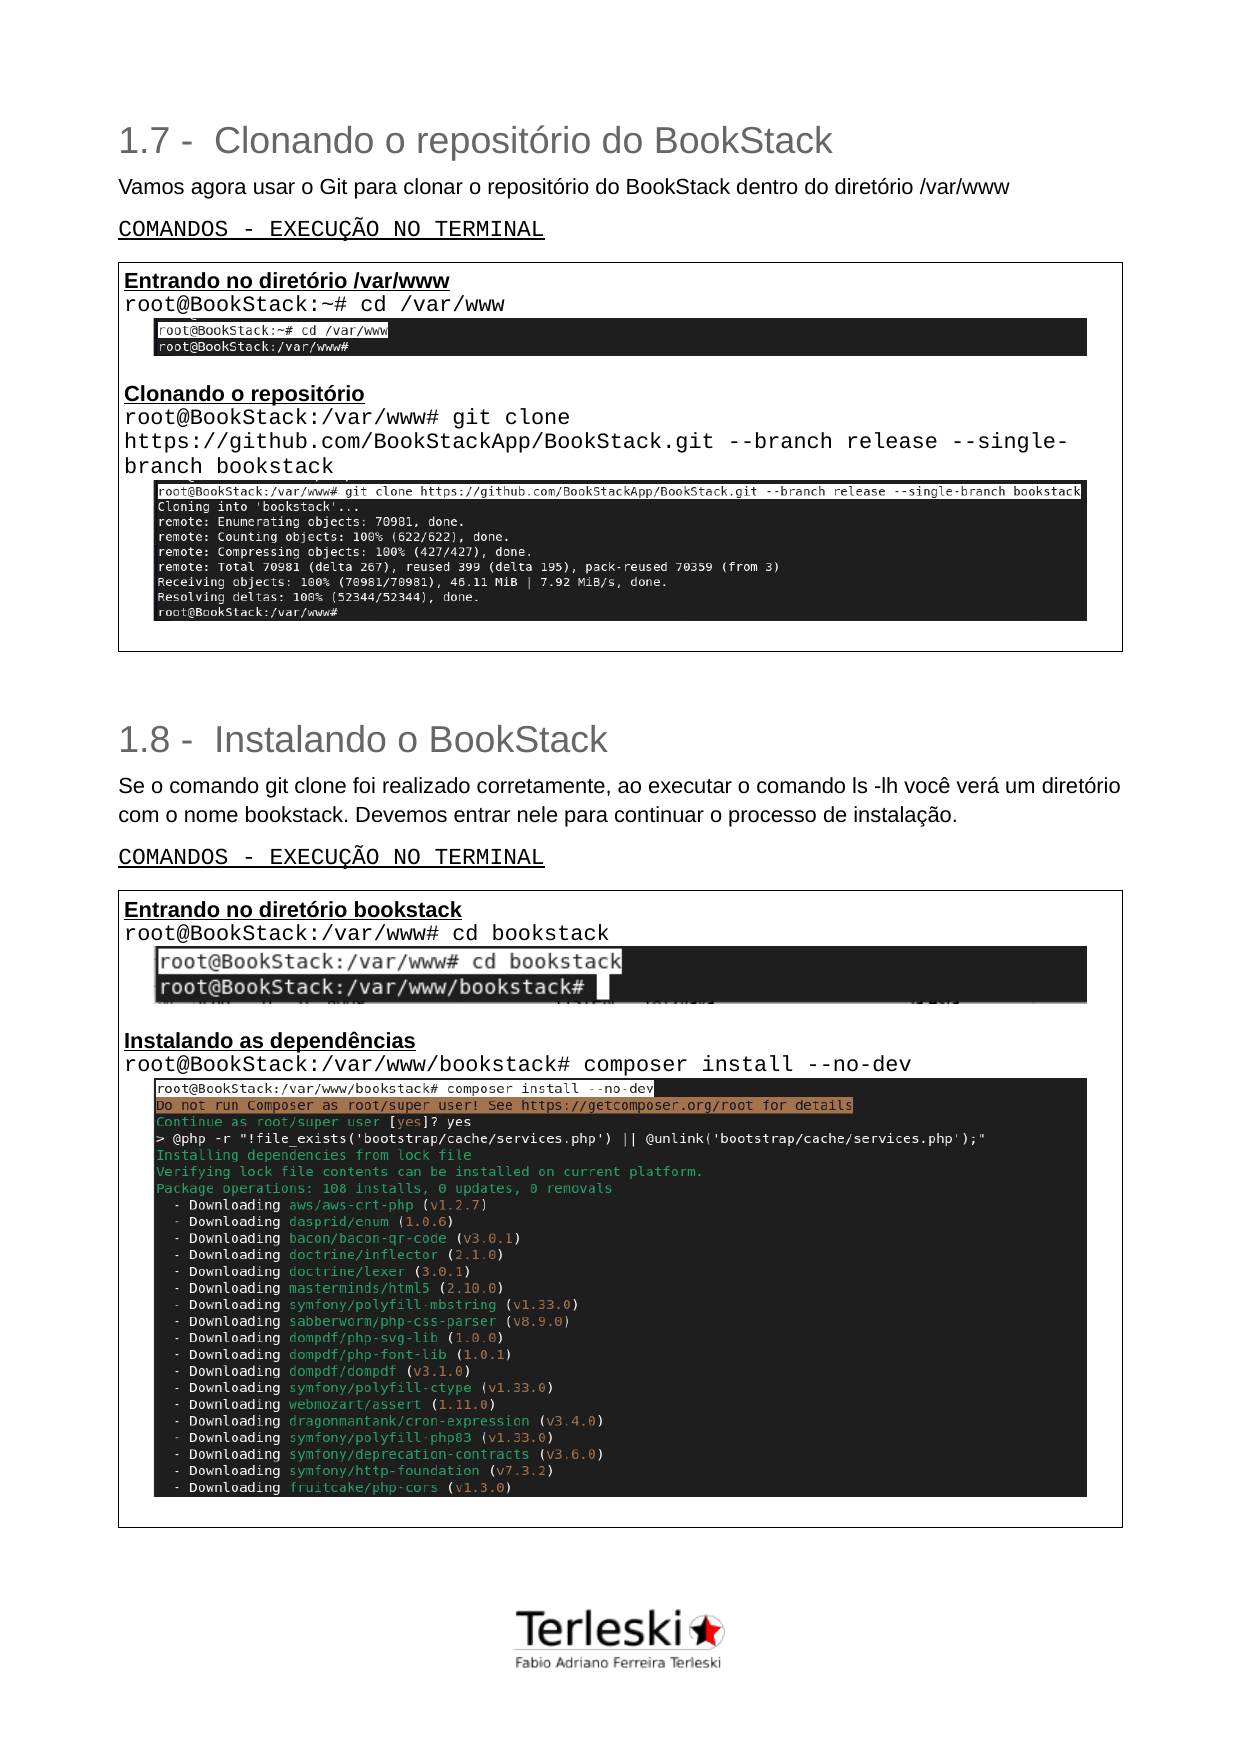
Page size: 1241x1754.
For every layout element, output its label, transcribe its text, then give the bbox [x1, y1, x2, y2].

text Vamos agora usar o Git para clonar o repositório do BookStack dentro do diretório /var/www [118, 174, 1122, 199]
picture [153, 318, 1087, 356]
picture [153, 946, 1087, 1004]
text COMANDOS - EXECUÇÃO NO TERMINAL [118, 846, 1122, 871]
table_header Entrando no diretório /var/www root@BookStack:~# cd /var/www Clonando o repositório root@BookStack:/var/www# git clone https://github.com/BookStackApp/BookStack.git --branch release --single-branch bookstack [119, 263, 1122, 651]
picture [153, 1078, 1087, 1497]
picture [153, 480, 1087, 621]
subtitle 1.7 - Clonando o repositório do BookStack [118, 118, 1122, 161]
text Se o comando git clone foi realizado corretamente, ao executar o comando ls -lh você verá um diretório com o nome bookstack. Devemos entrar nele para continuar o processo de instalação. [118, 773, 1122, 827]
text COMANDOS - EXECUÇÃO NO TERMINAL [118, 217, 1122, 243]
picture [513, 1607, 727, 1673]
subtitle 1.8 - Instalando o BookStack [118, 717, 1122, 761]
table_header Entrando no diretório bookstack root@BookStack:/var/www# cd bookstack Instalando as dependências root@BookStack:/var/www/bookstack# composer install --no-dev [119, 891, 1122, 1527]
